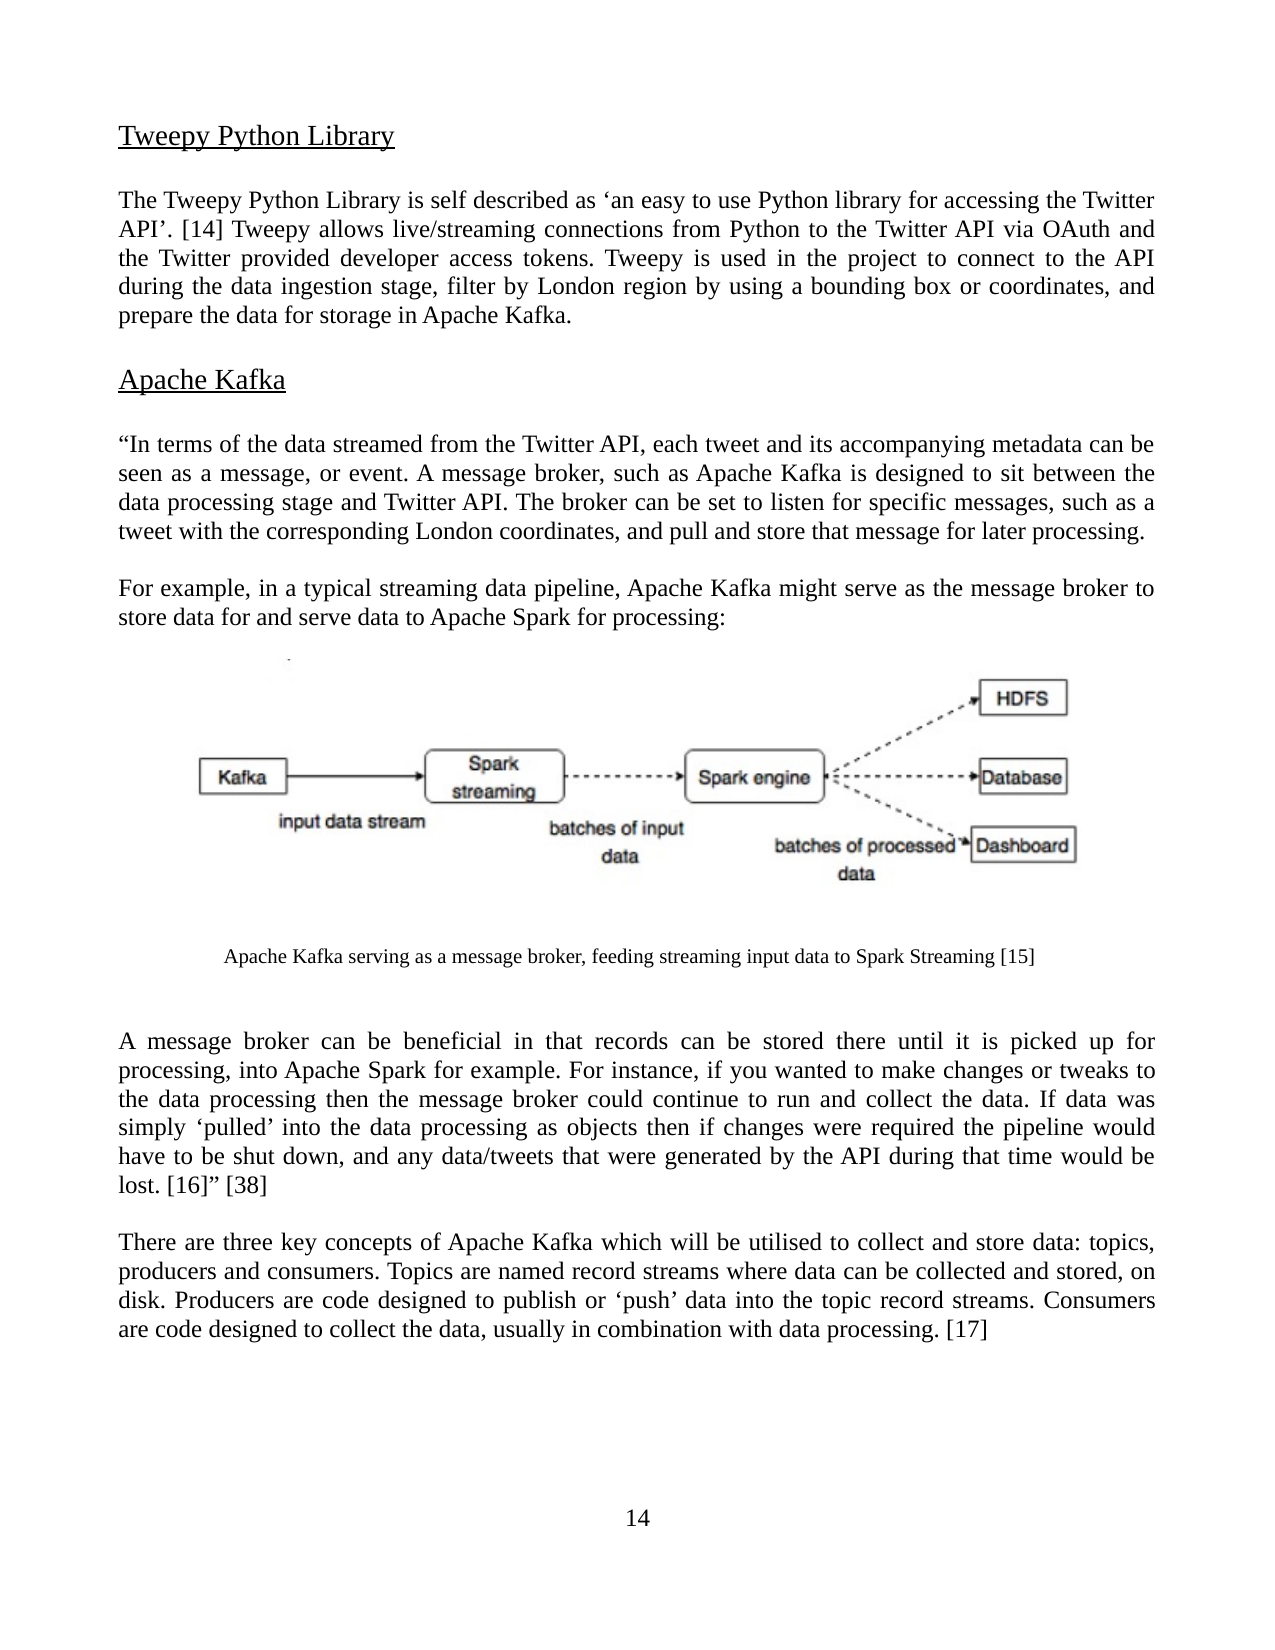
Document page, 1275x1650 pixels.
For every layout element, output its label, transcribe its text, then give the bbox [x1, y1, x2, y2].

text Tweepy Python Library [118, 118, 1157, 152]
text Apache Kafka [118, 362, 1157, 396]
text There are three key concepts of Apache Kafka which will be utilised to collect and store data: topics, producers and consumers. Topics are named record streams where data can be collected and stored, on disk. Producers are code designed to publish or ‘push’ data into the topic record streams. Consumers are code designed to collect the data, usually in combination with data processing. [17] [118, 1227, 1157, 1342]
text For example, in a typical streaming data pipeline, Apache Kafka might serve as the message broker to store data for and serve data to Apache Spark for processing: [118, 573, 1157, 631]
text The Tweepy Python Library is self described as ‘an easy to use Python library for accessing the Twitter API’. [14] Tweepy allows live/streaming connections from Python to the Twitter API via OAuth and the Twitter provided developer access tokens. Tweepy is used in the project to connect to the API during the data ingestion stage, filter by London region by using a bounding box or coordinates, and prepare the data for storage in Apache Kafka. [118, 185, 1157, 329]
text “In terms of the data streamed from the Twitter API, each tweet and its accompanying metadata can be seen as a message, or event. A message broker, such as Apache Kafka is designed to sit between the data processing stage and Twitter API. The broker can be set to listen for specific messages, such as a tweet with the corresponding London coordinates, and pull and store that message for later processing. [118, 429, 1157, 544]
text A message broker can be beneficial in that records can be stored there until it is picked up for processing, into Apache Spark for example. For instance, if you wanted to make changes or tweaks to the data processing then the message broker could continue to run and collect the data. If data was simply ‘pulled’ into the data processing as objects then if changes were required the pipeline would have to be shut down, and any data/tweets that were generated by the API during that time would be lost. [16]” [38] [118, 1026, 1157, 1199]
text Apache Kafka serving as a message broker, feeding streaming input data to Spark Streaming [15] [118, 940, 1157, 969]
picture [168, 659, 1107, 912]
